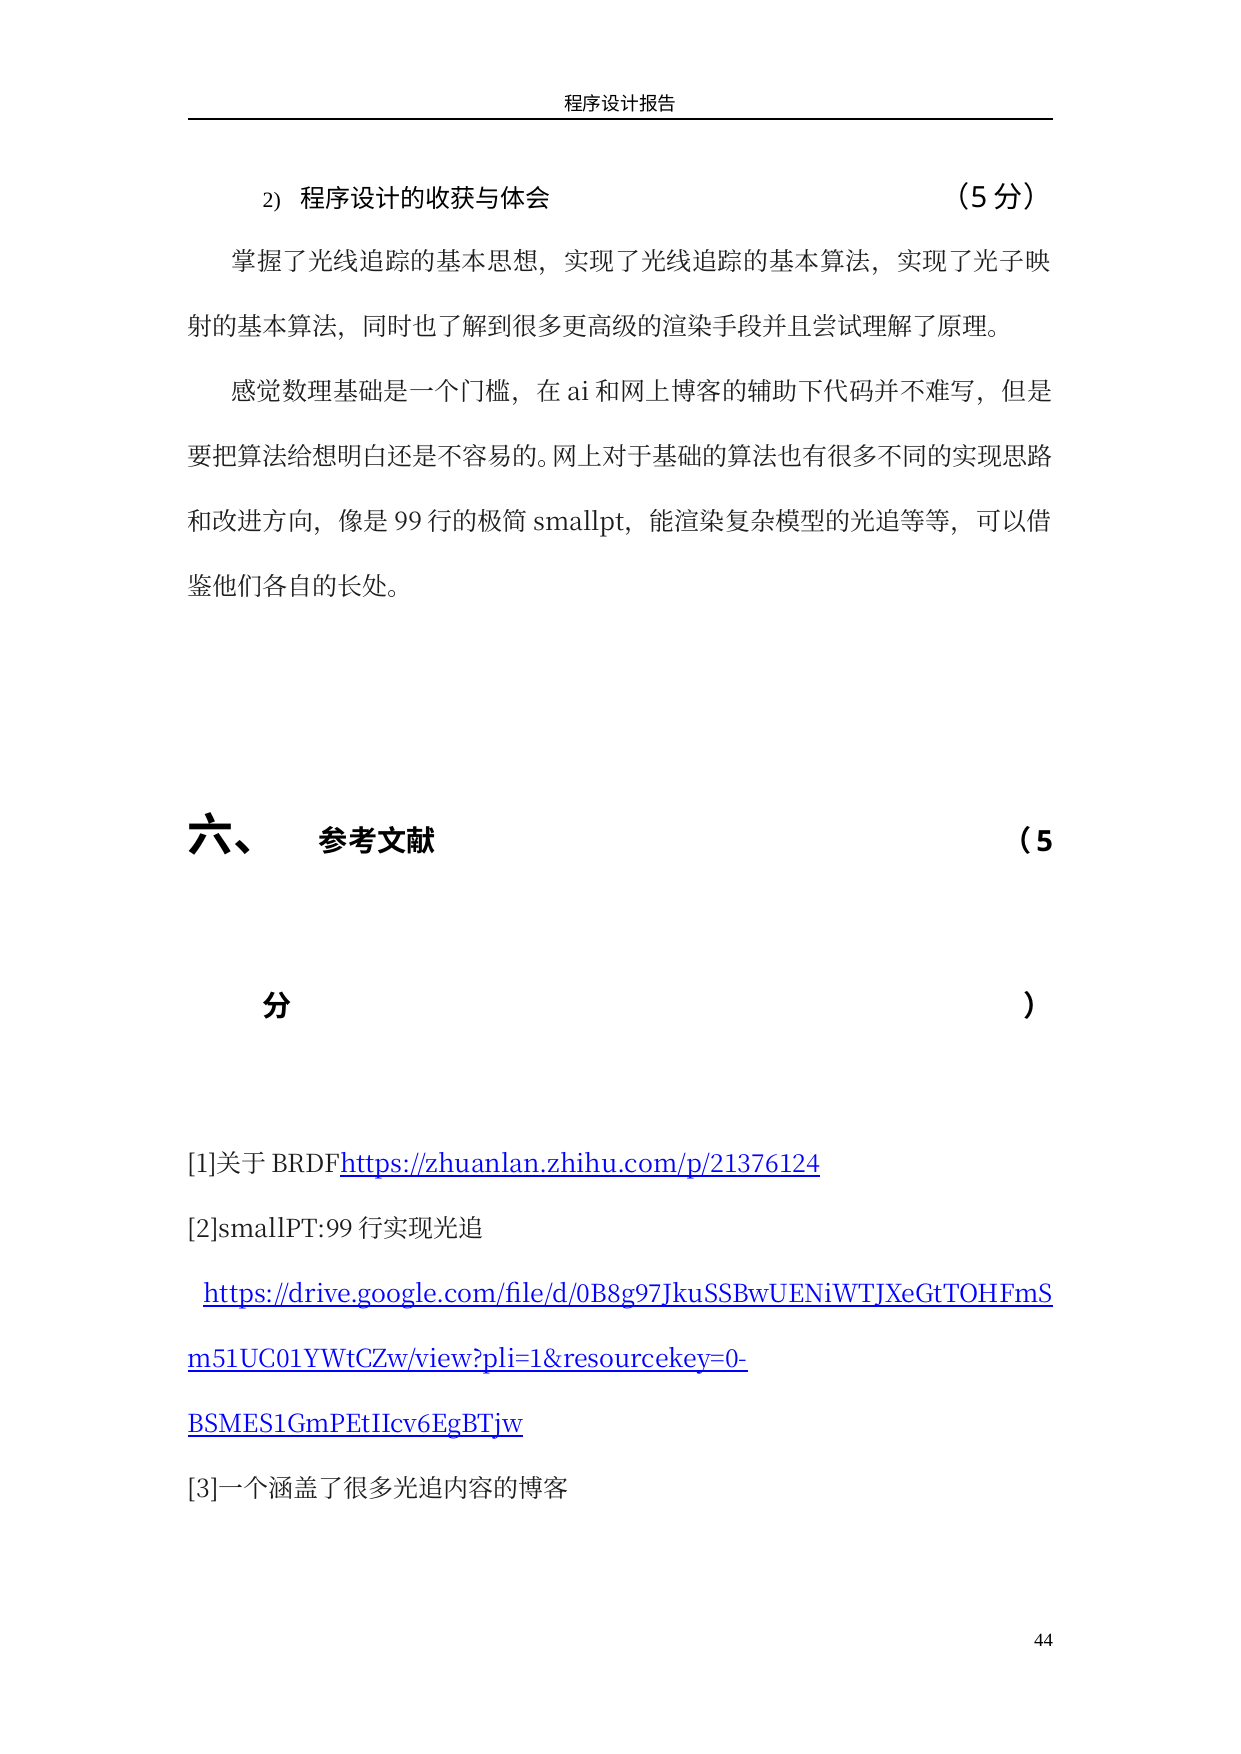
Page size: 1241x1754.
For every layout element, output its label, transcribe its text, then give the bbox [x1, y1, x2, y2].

text https://drive.google.com/file/d/0B8g97JkuSSBwUENiWTJXeGtTOHFmSm51UC01YWtCZw/view?pli=1&resourcekey=0-BSMES1GmPEtIIcv6EgBTjw [187, 1259, 1053, 1454]
text [1]关于BRDFhttps://zhuanlan.zhihu.com/p/21376124 [187, 1129, 1053, 1194]
text 感觉数理基础是一个门槛，在ai和网上博客的辅助下代码并不难写，但是要把算法给想明白还是不容易的。网上对于基础的算法也有很多不同的实现思路和改进方向，像是99行的极简smallpt，能渲染复杂模型的光追等等，可以借鉴他们各自的长处。 [187, 357, 1053, 617]
list 程序设计的收获与体会 （5分） [262, 162, 1053, 227]
subtitle 参考文献 （5分） [187, 782, 1053, 1036]
text [2]smallPT:99行实现光追 [187, 1194, 1053, 1259]
text [3]一个涵盖了很多光追内容的博客 [187, 1454, 1053, 1519]
text 掌握了光线追踪的基本思想，实现了光线追踪的基本算法，实现了光子映射的基本算法，同时也了解到很多更高级的渲染手段并且尝试理解了原理。 [187, 227, 1053, 357]
